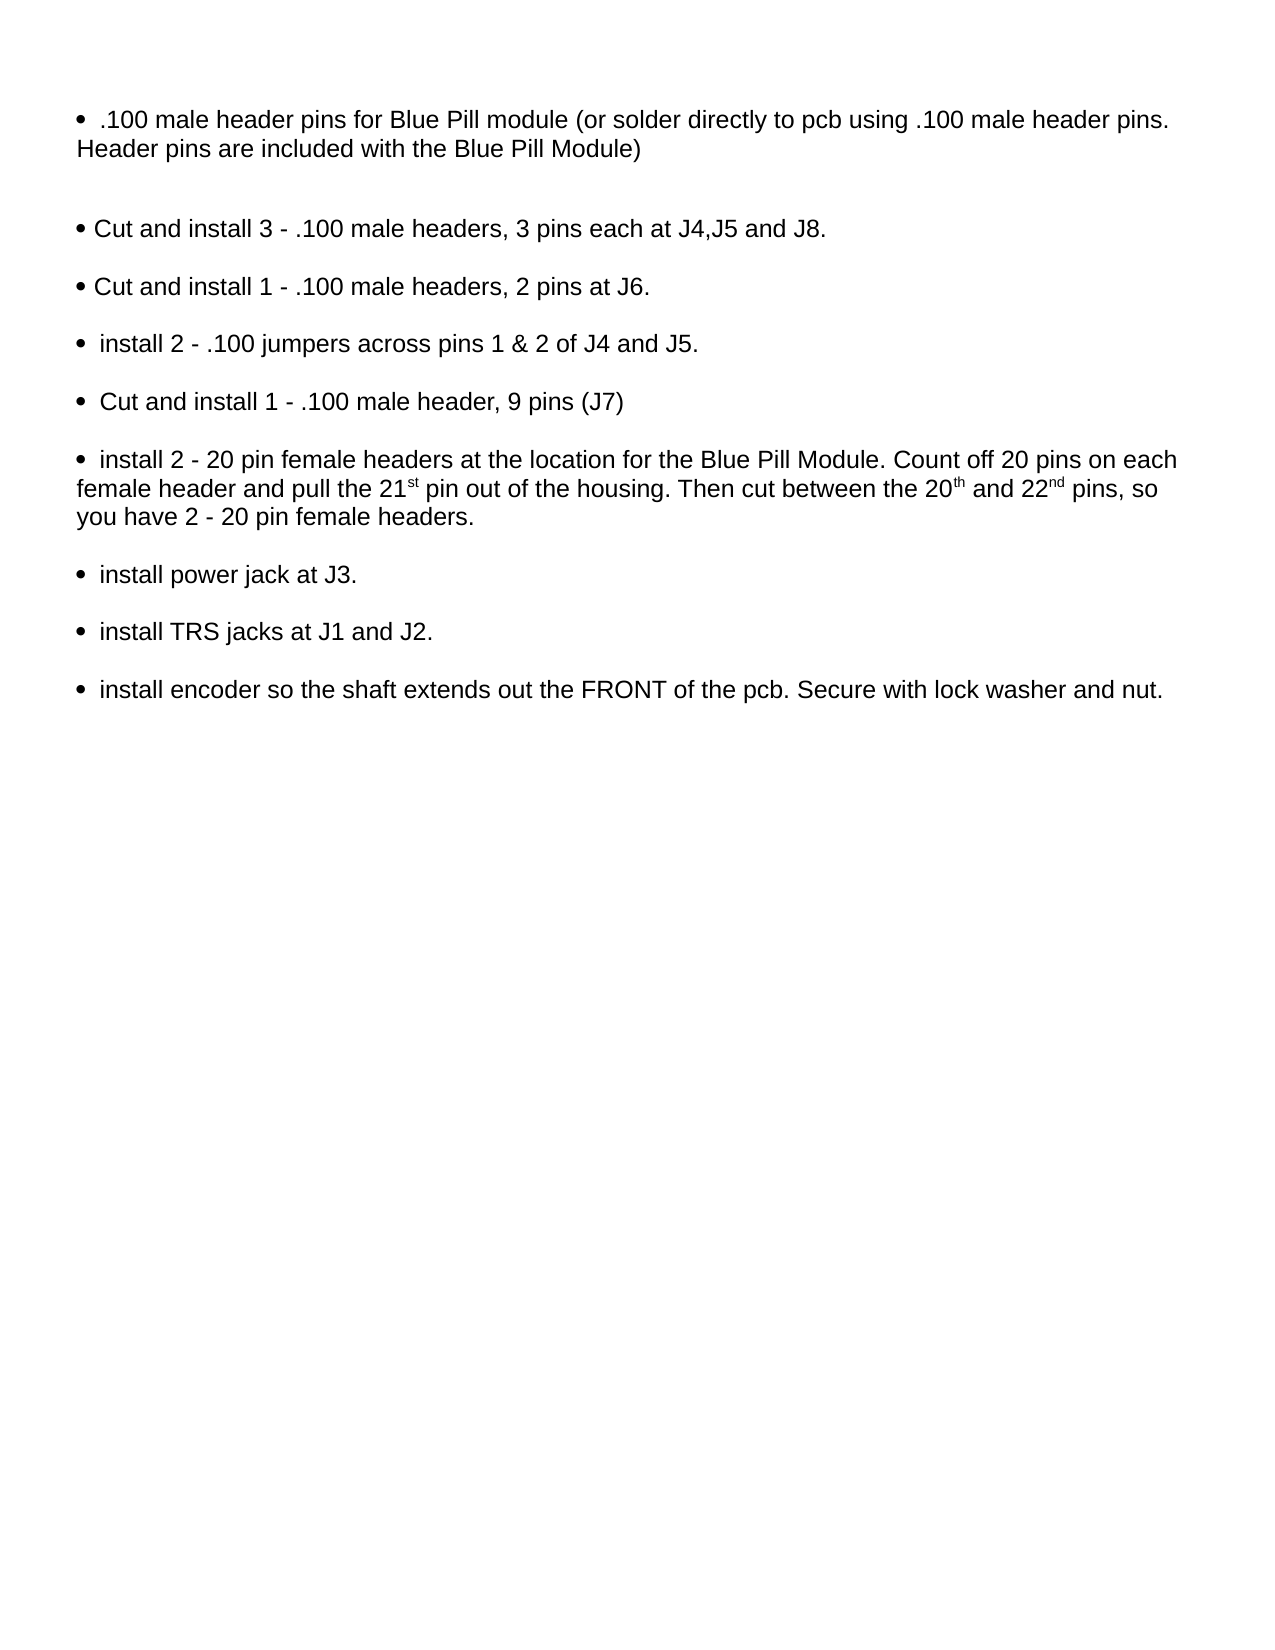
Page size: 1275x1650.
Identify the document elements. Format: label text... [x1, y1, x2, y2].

text  .100 male header pins for Blue Pill module (or solder directly to pcb using .100 male header pins. Header pins are included with the Blue Pill Module) [76, 105, 1198, 163]
text  install 2 - 20 pin female headers at the location for the Blue Pill Module. Count off 20 pins on each female header and pull the 21st pin out of the housing. Then cut between the 20th and 22nd pins, so you have 2 - 20 pin female headers. [76, 445, 1198, 531]
text  Cut and install 1 - .100 male headers, 2 pins at J6. [76, 272, 1198, 301]
text  install encoder so the shaft extends out the FRONT of the pcb. Secure with lock washer and nut. [76, 675, 1198, 704]
text  install power jack at J3. [76, 560, 1198, 589]
text  install TRS jacks at J1 and J2. [76, 617, 1198, 646]
text  Cut and install 1 - .100 male header, 9 pins (J7) [76, 387, 1198, 416]
text  install 2 - .100 jumpers across pins 1 & 2 of J4 and J5. [76, 329, 1198, 358]
text  Cut and install 3 - .100 male headers, 3 pins each at J4,J5 and J8. [76, 214, 1198, 243]
